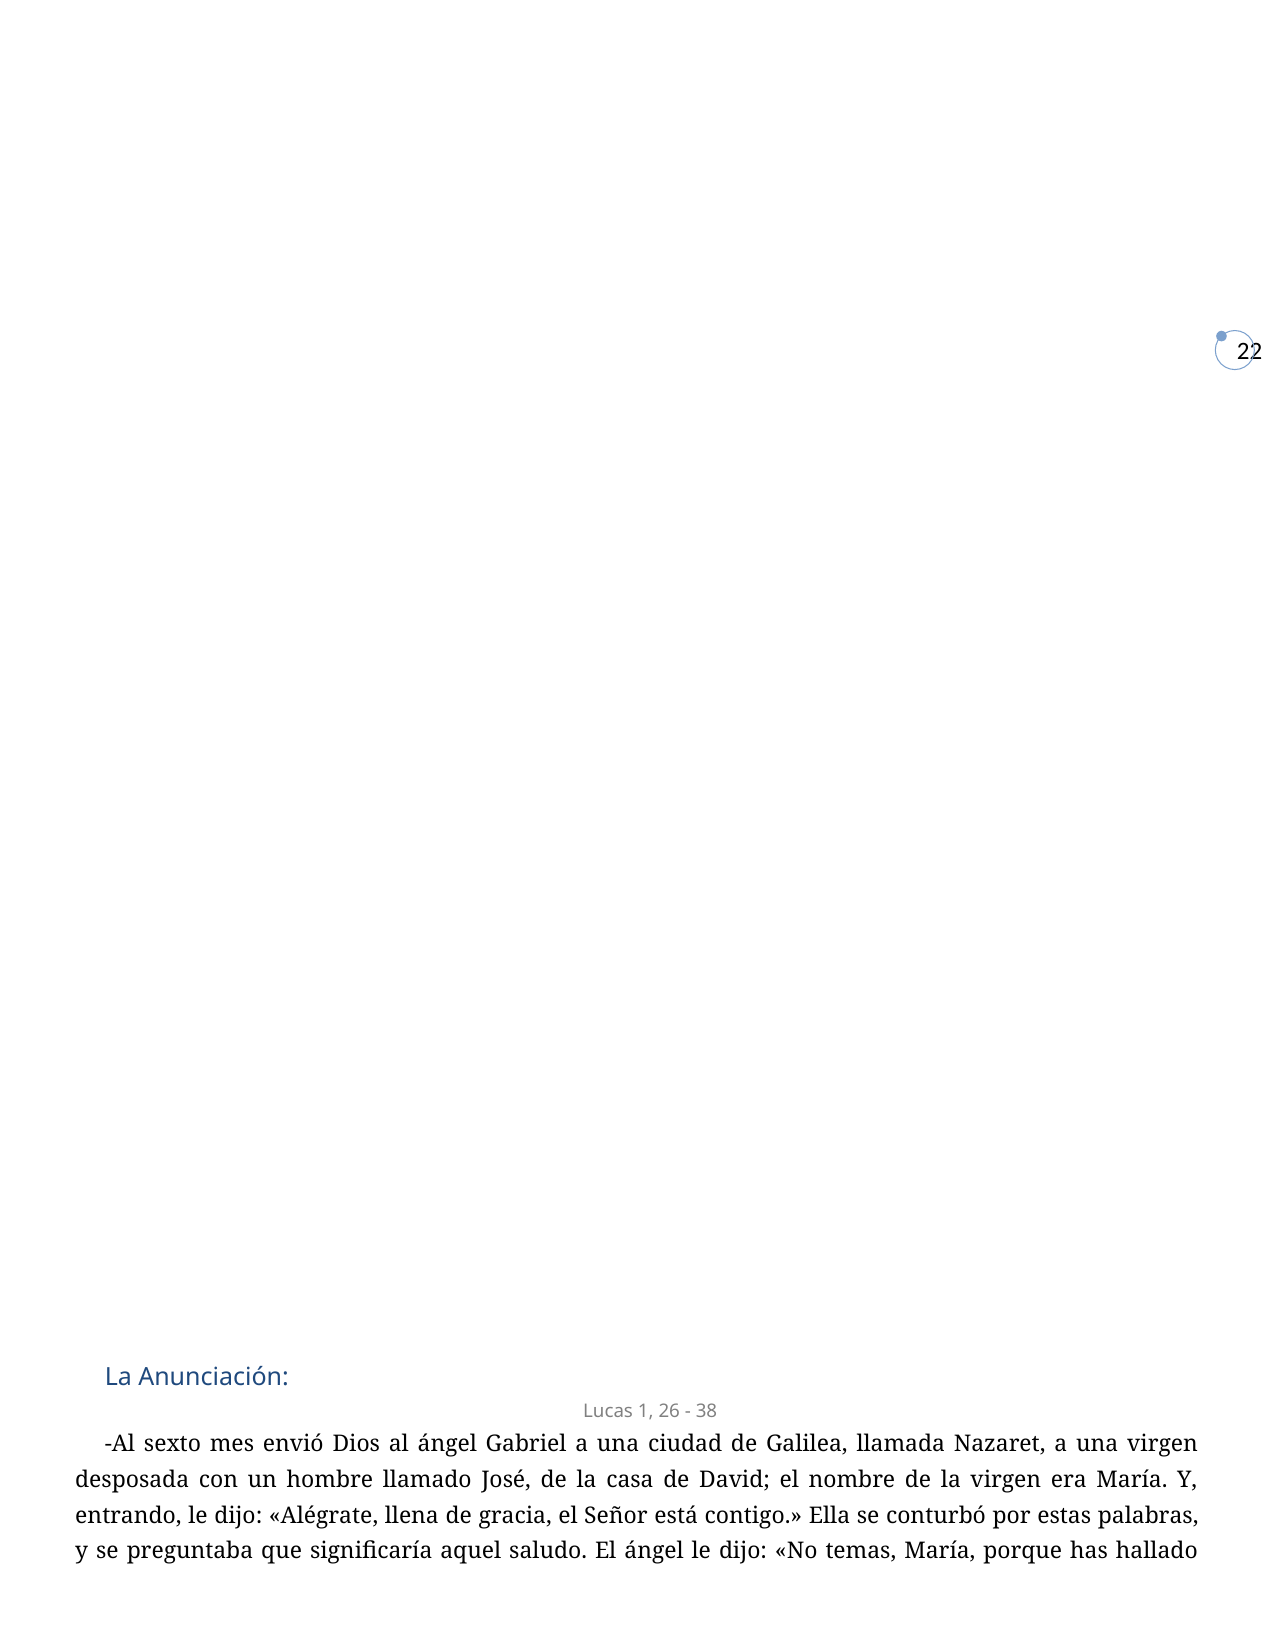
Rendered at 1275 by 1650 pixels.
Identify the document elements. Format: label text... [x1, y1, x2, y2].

text -Al sexto mes envió Dios al ángel Gabriel a una ciudad de Galilea, llamada Nazaret, a una virgen desposada con un hombre llamado José, de la casa de David; el nombre de la virgen era María. Y, entrando, le dijo: «Alégrate, llena de gracia, el Señor está contigo.» Ella se conturbó por estas palabras, y se preguntaba que significaría aquel saludo. El ángel le dijo: «No temas, María, porque has hallado [75, 1427, 1200, 1566]
text Lucas 1, 26 - 38 [104, 1397, 1200, 1423]
text La Anunciación: [75, 1358, 1200, 1392]
